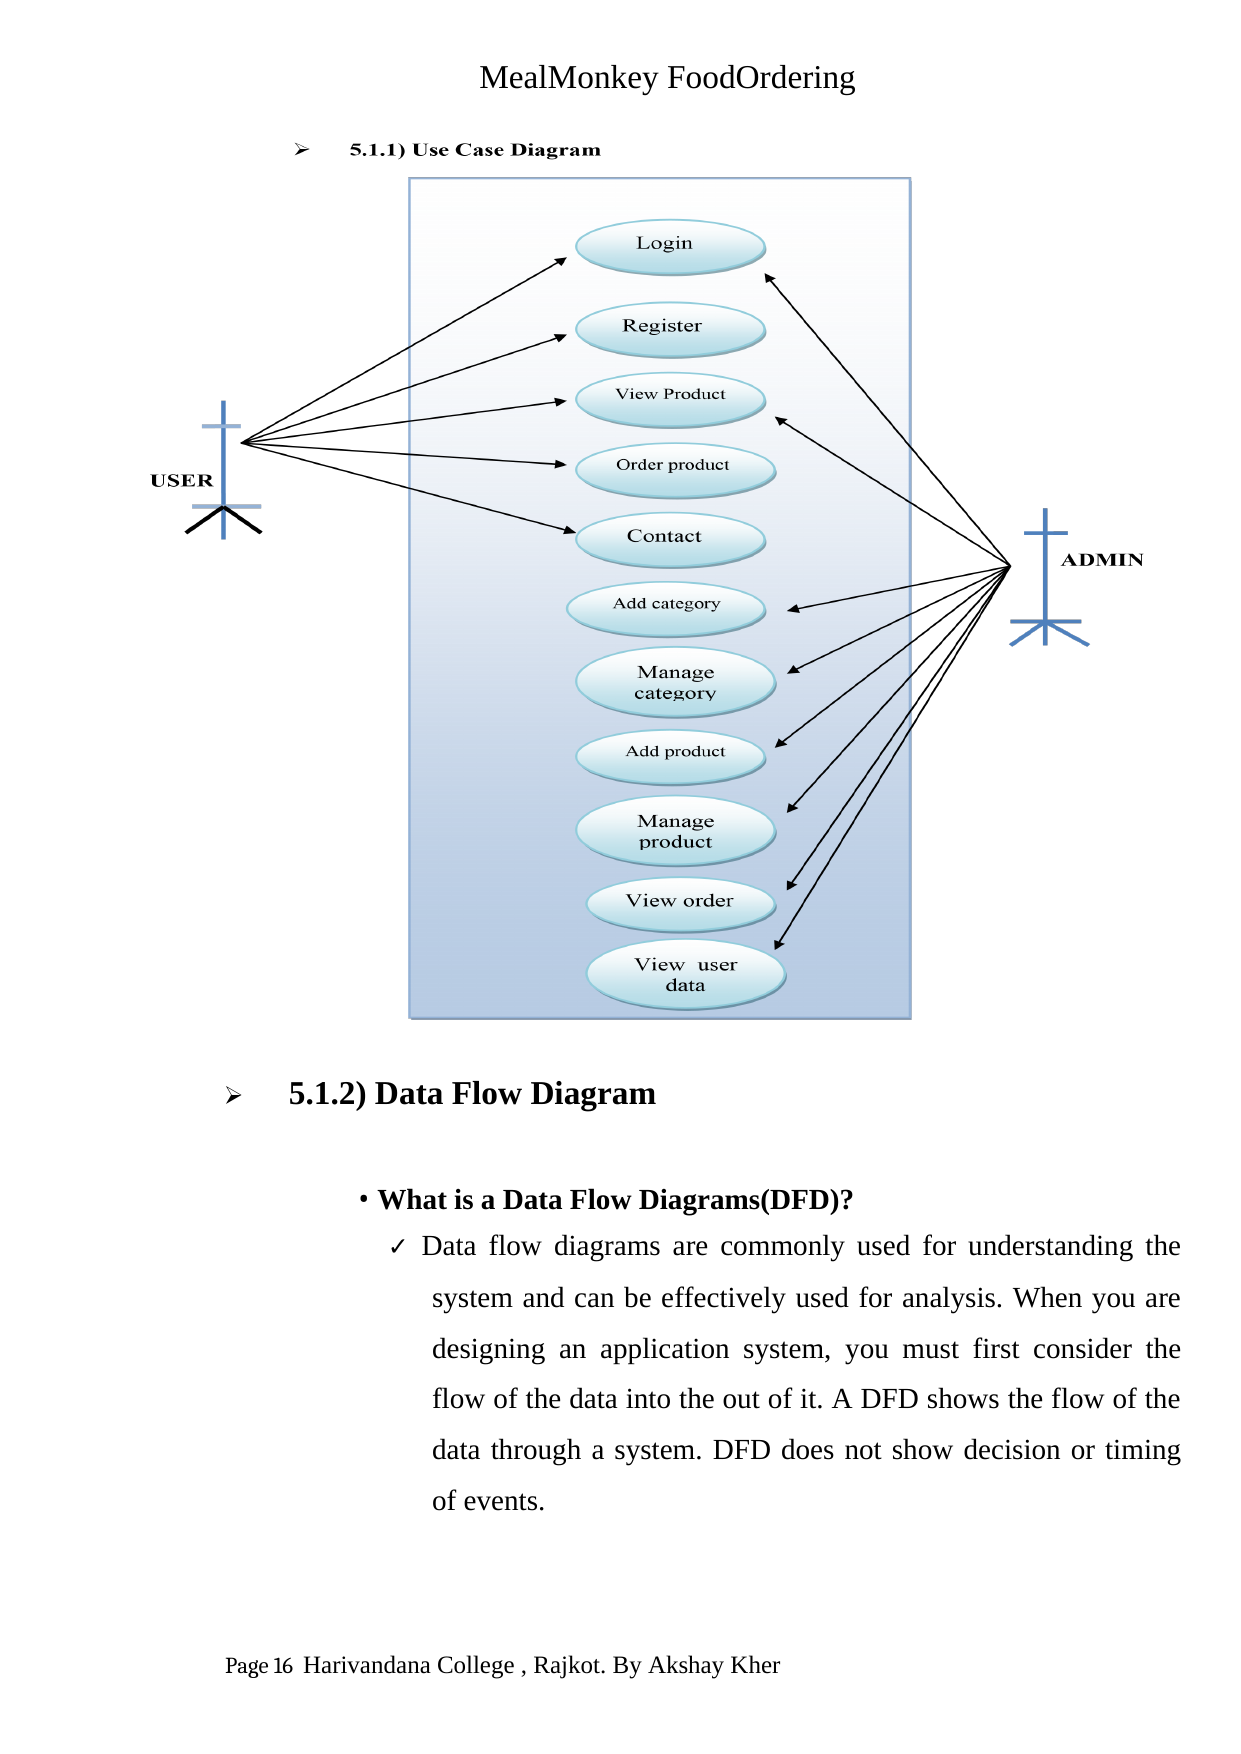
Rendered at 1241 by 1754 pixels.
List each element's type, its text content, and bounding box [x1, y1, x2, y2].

text • What is a Data Flow Diagrams(DFD)? [358, 1178, 1185, 1218]
text ✓ Data flow diagrams are commonly used for understanding the system and can be effectively used for analysis. When you are designing an application system, you must first consider the flow of the data into the out of it. A DFD shows the flow of the data through a system. DFD does not show decision or timing of events. [388, 1228, 1182, 1516]
list 5.1.2) Data Flow Diagram [223, 1073, 1182, 1111]
picture [149, 142, 1144, 1020]
